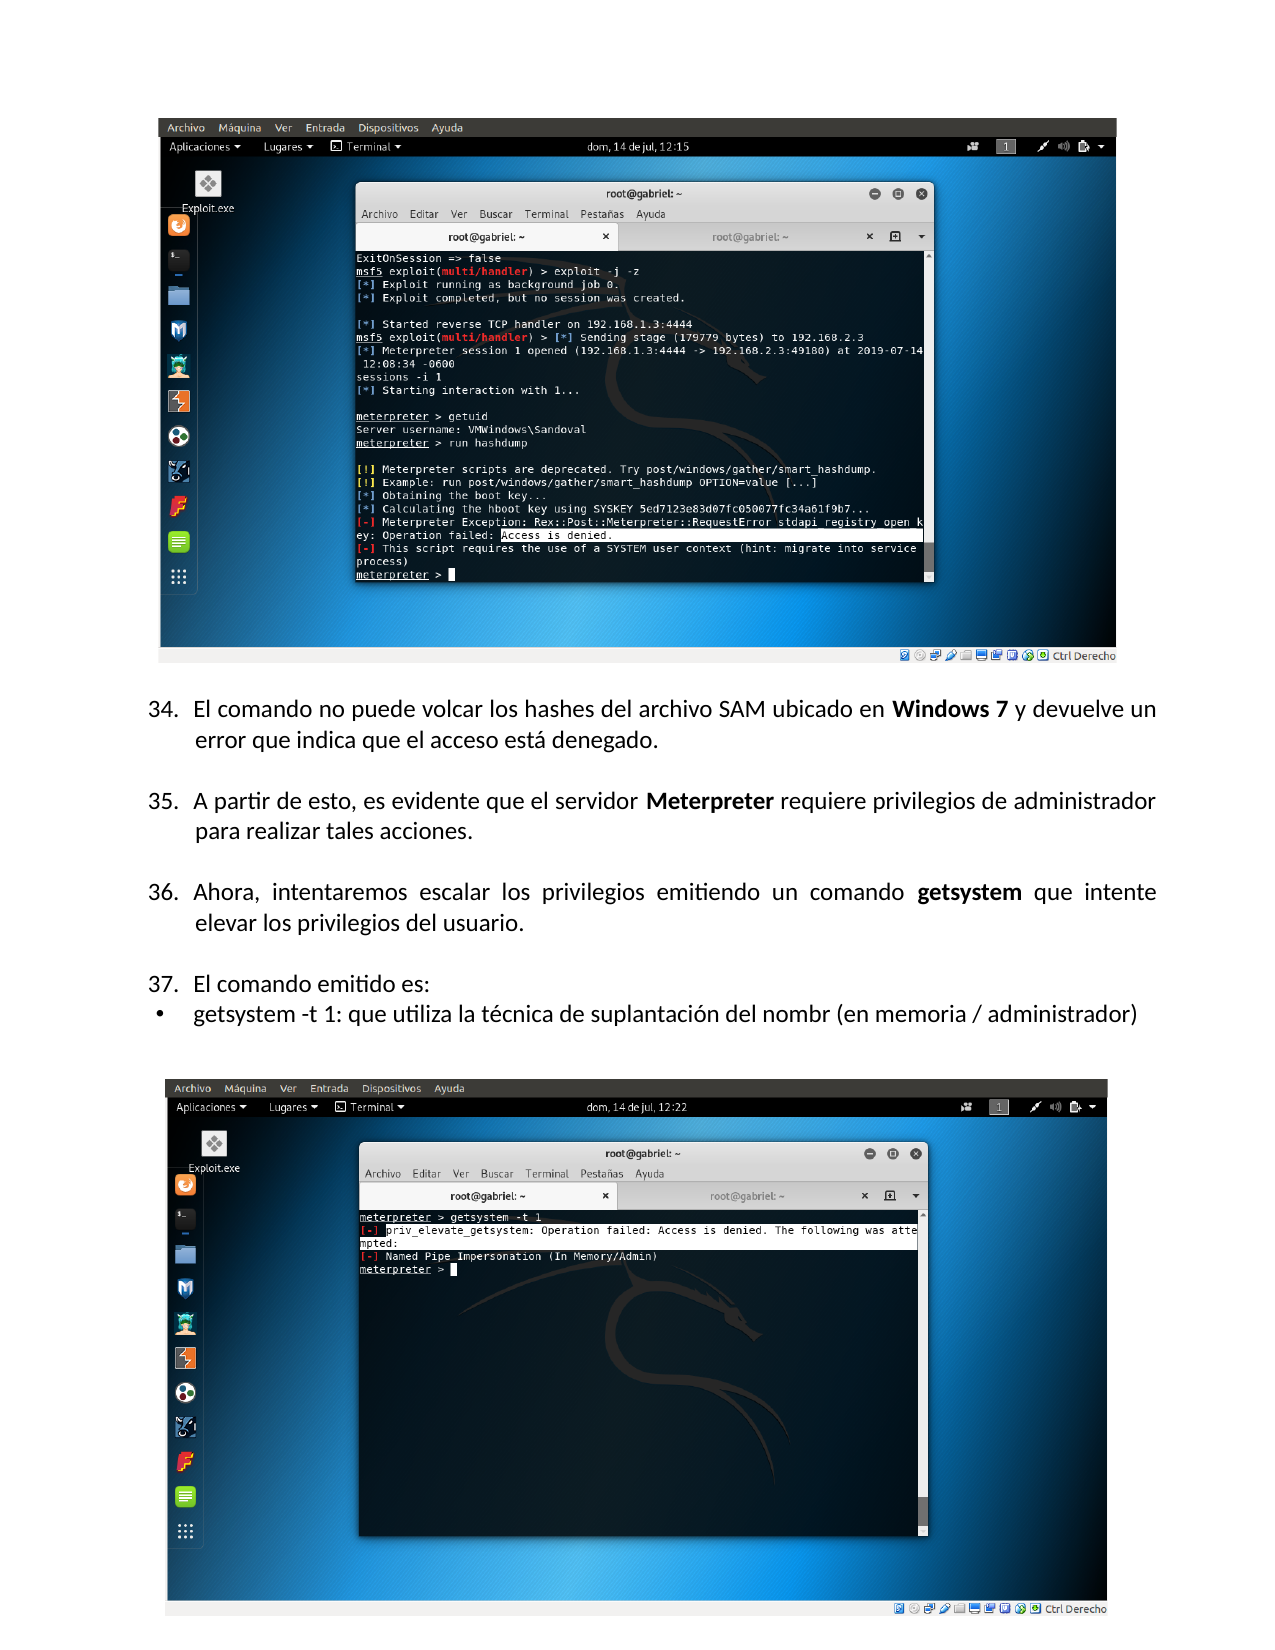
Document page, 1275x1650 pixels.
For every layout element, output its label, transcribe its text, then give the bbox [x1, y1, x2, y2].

picture [158, 118, 1117, 663]
list A partir de esto, es evidente que el servidor Meterpreter requiere privilegios de administrador para realizar tales acciones. [148, 785, 1157, 846]
list Ahora, intentaremos escalar los privilegios emitiendo un comando getsystem que intente elevar los privilegios del usuario. [148, 876, 1157, 937]
picture [165, 1079, 1108, 1616]
list El comando no puede volcar los hashes del archivo SAM ubicado en Windows 7 y devuelve un error que indica que el acceso está denegado. [148, 693, 1157, 754]
list El comando emitido es: [148, 968, 1157, 998]
list getsystem -t 1: que utiliza la técnica de suplantación del nombr (en memoria / administrador) [156, 998, 1157, 1029]
